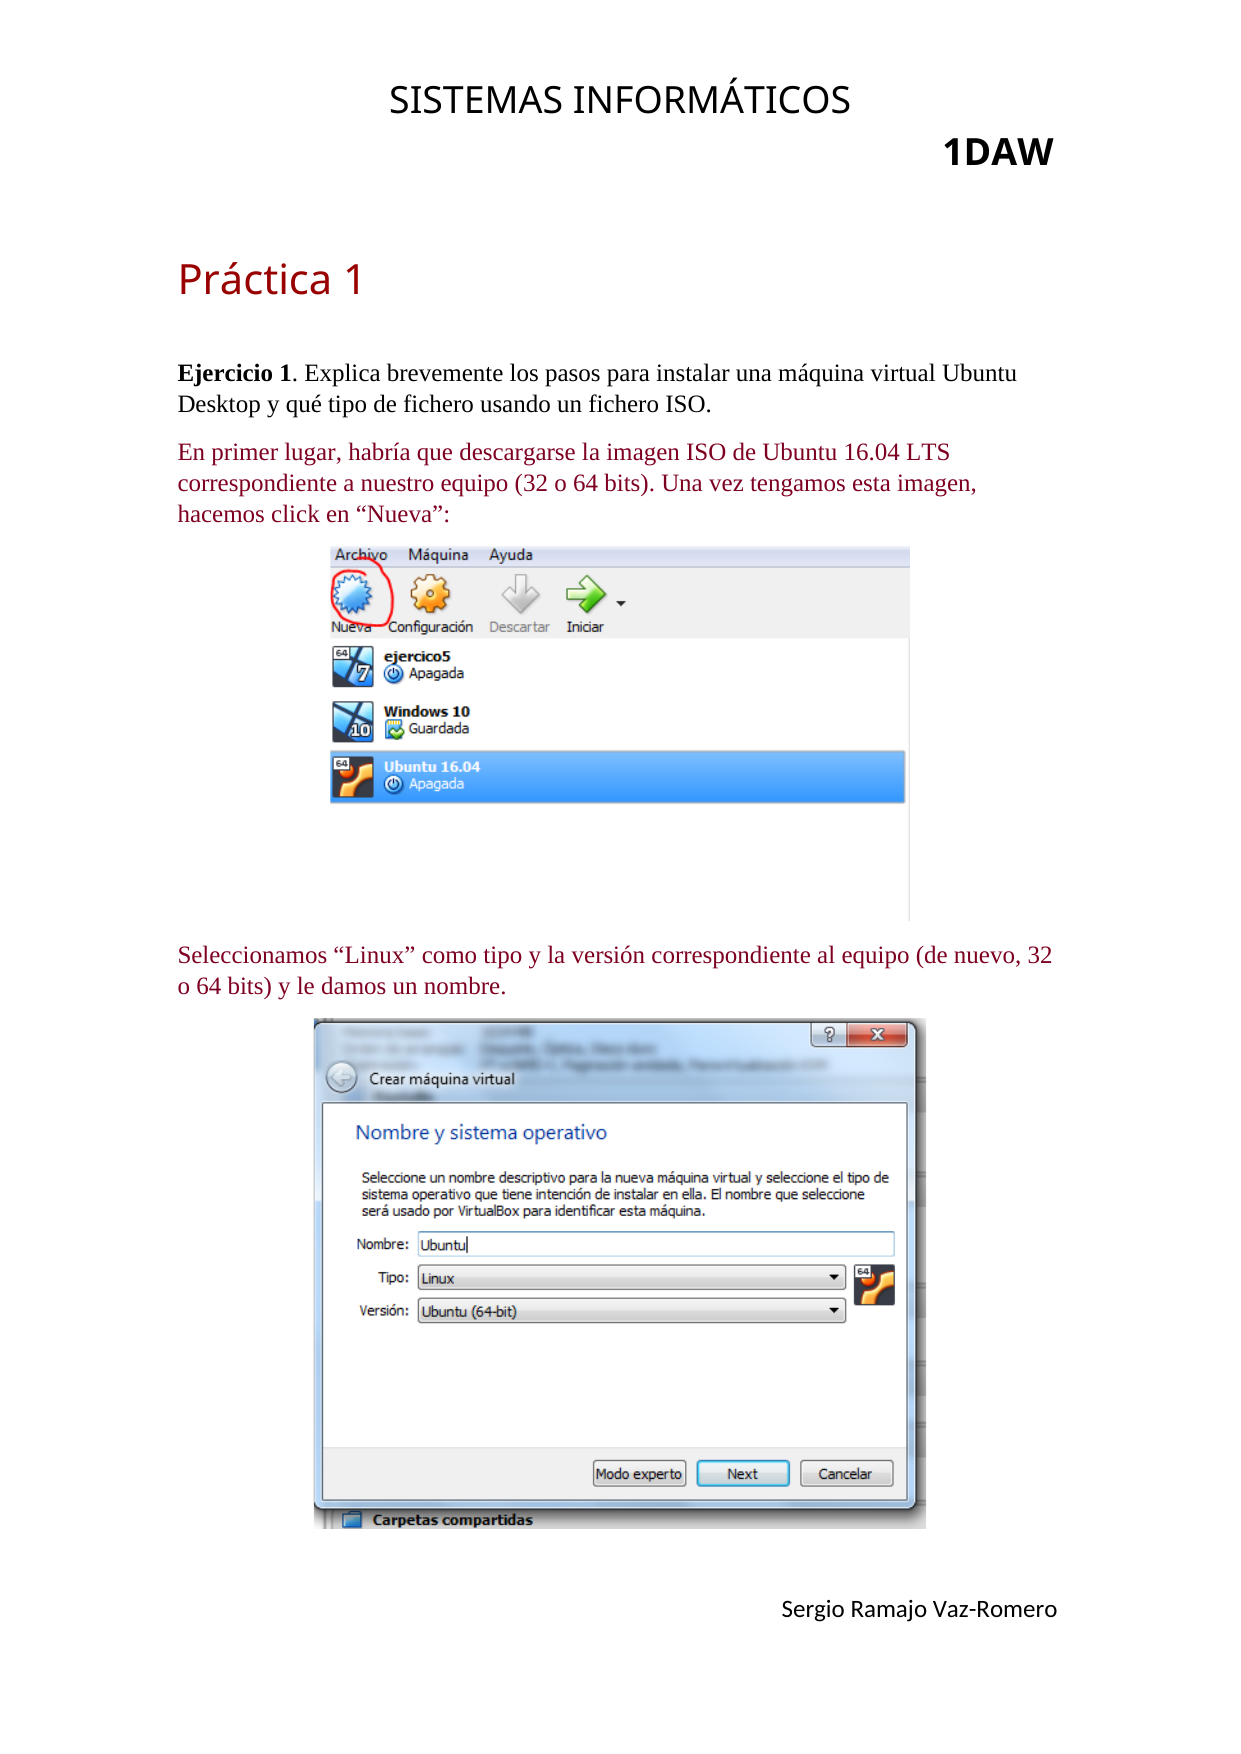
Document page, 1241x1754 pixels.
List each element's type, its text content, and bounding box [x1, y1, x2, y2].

picture [330, 546, 910, 921]
text Seleccionamos “Linux” como tipo y la versión correspondiente al equipo (de nuevo, 32 o 64 bits) y le damos un nombre. [177, 940, 1063, 999]
text Ejercicio 1. Explica brevemente los pasos para instalar una máquina virtual Ubuntu Desktop y qué tipo de fichero usando un fichero ISO. [177, 358, 1063, 418]
text En primer lugar, habría que descargarse la imagen ISO de Ubuntu 16.04 LTS correspondiente a nuestro equipo (32 o 64 bits). Una vez tengamos esta imagen, hacemos click en “Nueva”: [177, 437, 1063, 527]
picture [313, 1018, 927, 1529]
subtitle Práctica 1 [177, 250, 1063, 307]
